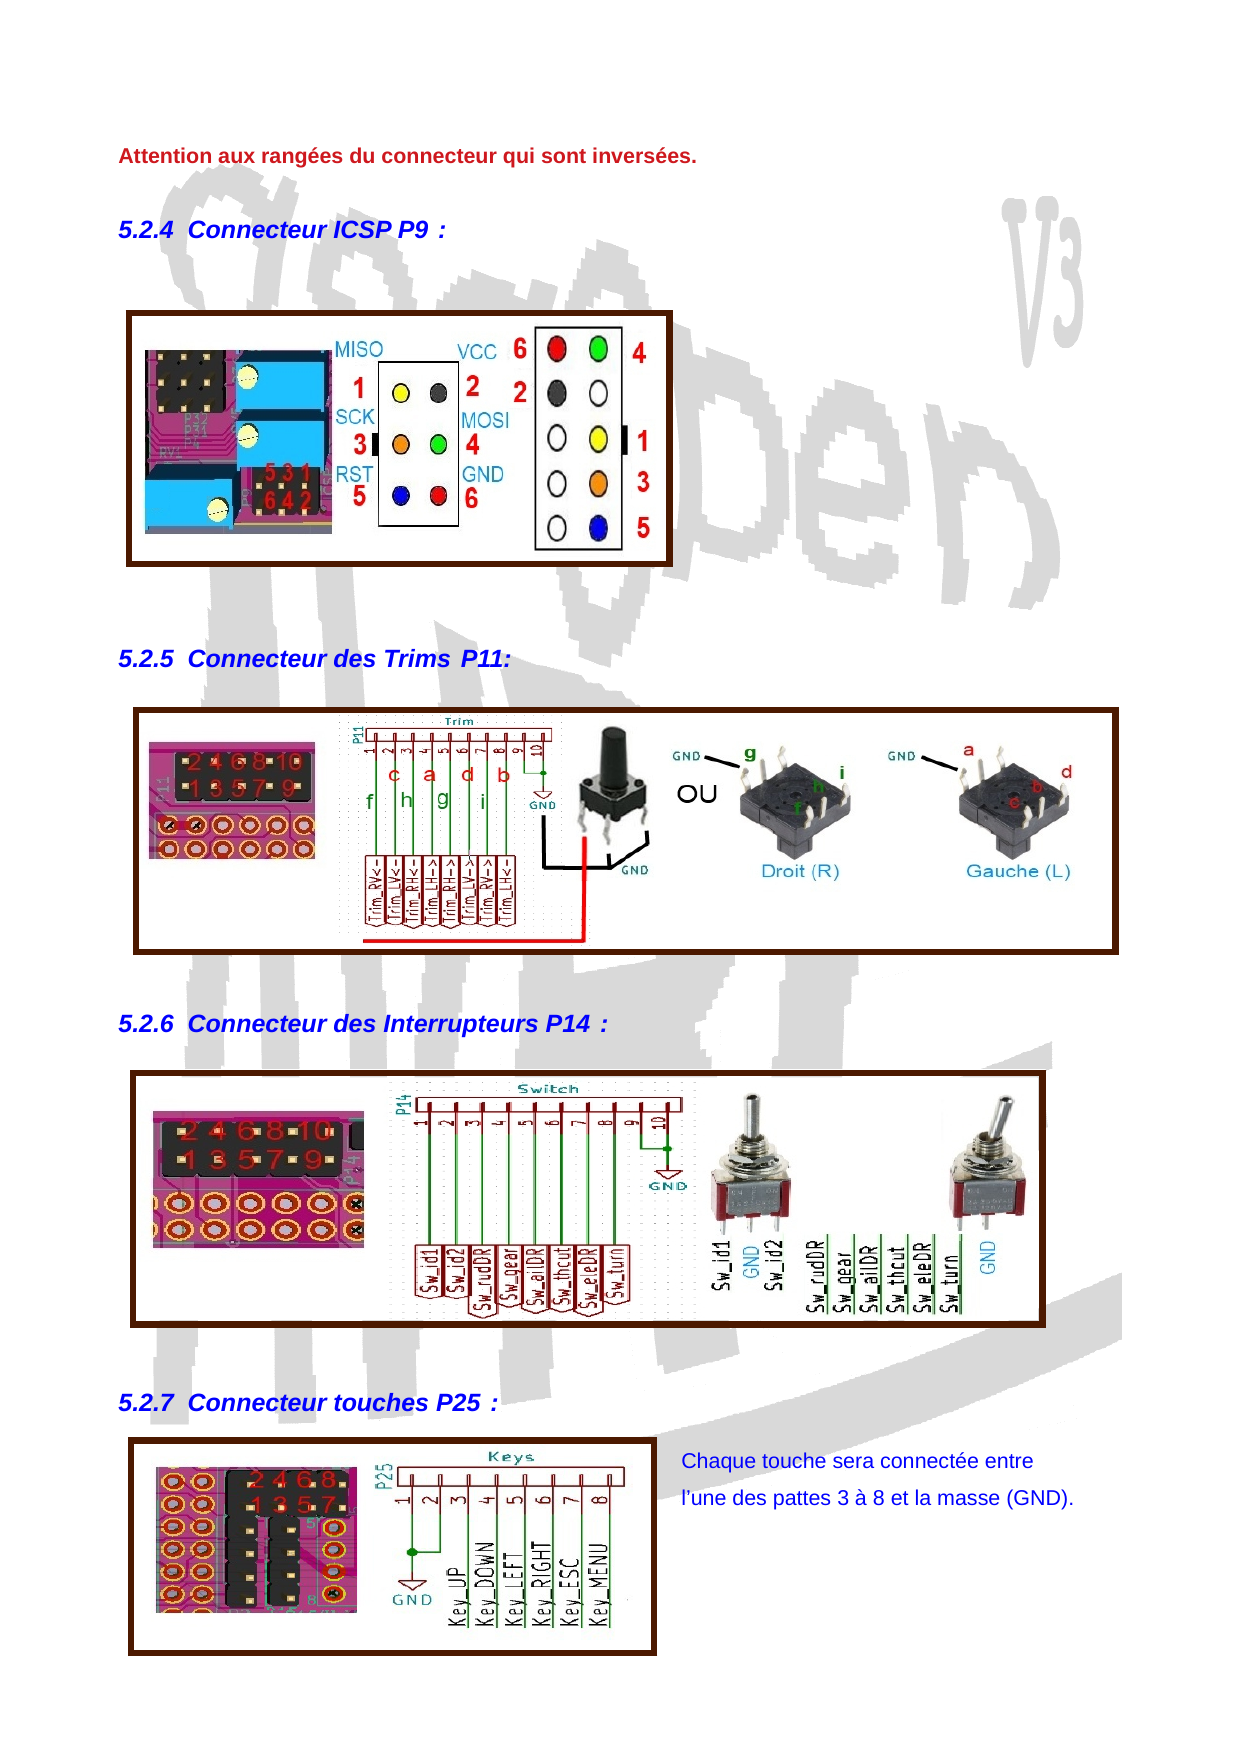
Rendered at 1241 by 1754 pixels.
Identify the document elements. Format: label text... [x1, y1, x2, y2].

subtitle 5.2.5 Connecteur des Trims P11: [118, 644, 1122, 672]
subtitle 5.2.6 Connecteur des Interrupteurs P14 : [118, 1009, 1122, 1037]
text l’une des pattes 3 à 8 et la masse (GND). [657, 1485, 1122, 1510]
picture [139, 713, 1112, 949]
subtitle 5.2.7 Connecteur touches P25 : [118, 1388, 1122, 1417]
subtitle 5.2.4 Connecteur ICSP P9 : [118, 215, 1122, 244]
picture [140, 1078, 1035, 1319]
picture [132, 316, 666, 561]
text Attention aux rangées du connecteur qui sont inversées. [118, 143, 1122, 167]
text Chaque touche sera connectée entre [657, 1448, 1122, 1472]
